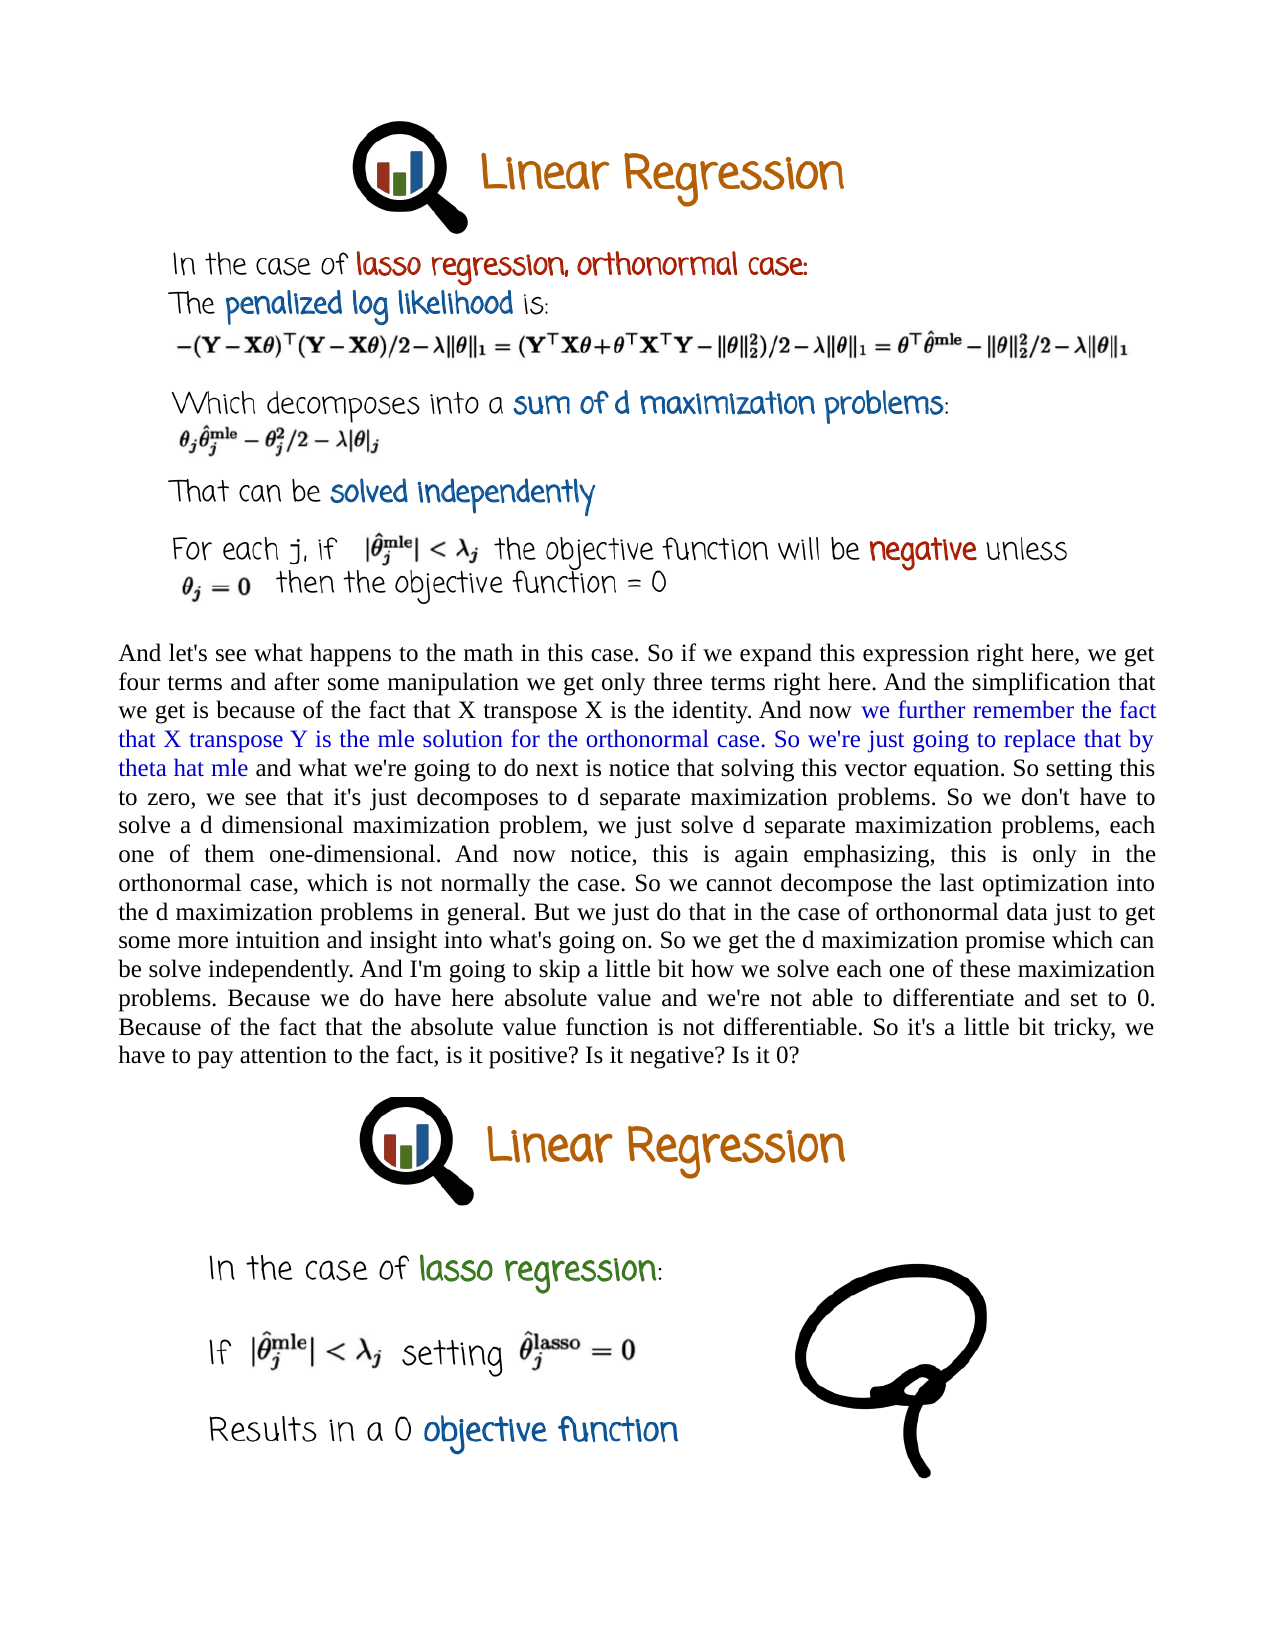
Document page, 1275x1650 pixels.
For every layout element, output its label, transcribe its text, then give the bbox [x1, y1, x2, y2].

text And let's see what happens to the math in this case. So if we expand this expression right here, we get four terms and after some manipulation we get only three terms right here. And the simplification that we get is because of the fact that X transpose X is the identity. And now we further remember the fact that X transpose Y is the mle solution for the orthonormal case. So we're just going to replace that by theta hat mle and what we're going to do next is notice that solving this vector equation. So setting this to zero, we see that it's just decomposes to d separate maximization problems. So we don't have to solve a d dimensional maximization problem, we just solve d separate maximization problems, each one of them one-dimensional. And now notice, this is again emphasizing, this is only in the orthonormal case, which is not normally the case. So we cannot decompose the last optimization into the d maximization problems in general. But we just do that in the case of orthonormal data just to get some more intuition and insight into what's going on. So we get the d maximization promise which can be solve independently. And I'm going to skip a little bit how we solve each one of these maximization problems. Because we do have here absolute value and we're not able to differentiate and set to 0. Because of the fact that the absolute value function is not differentiable. So it's a little bit tricky, we have to pay attention to the fact, is it positive? Is it negative? Is it 0? [118, 638, 1157, 1069]
picture [118, 118, 1157, 610]
picture [118, 1097, 1157, 1495]
